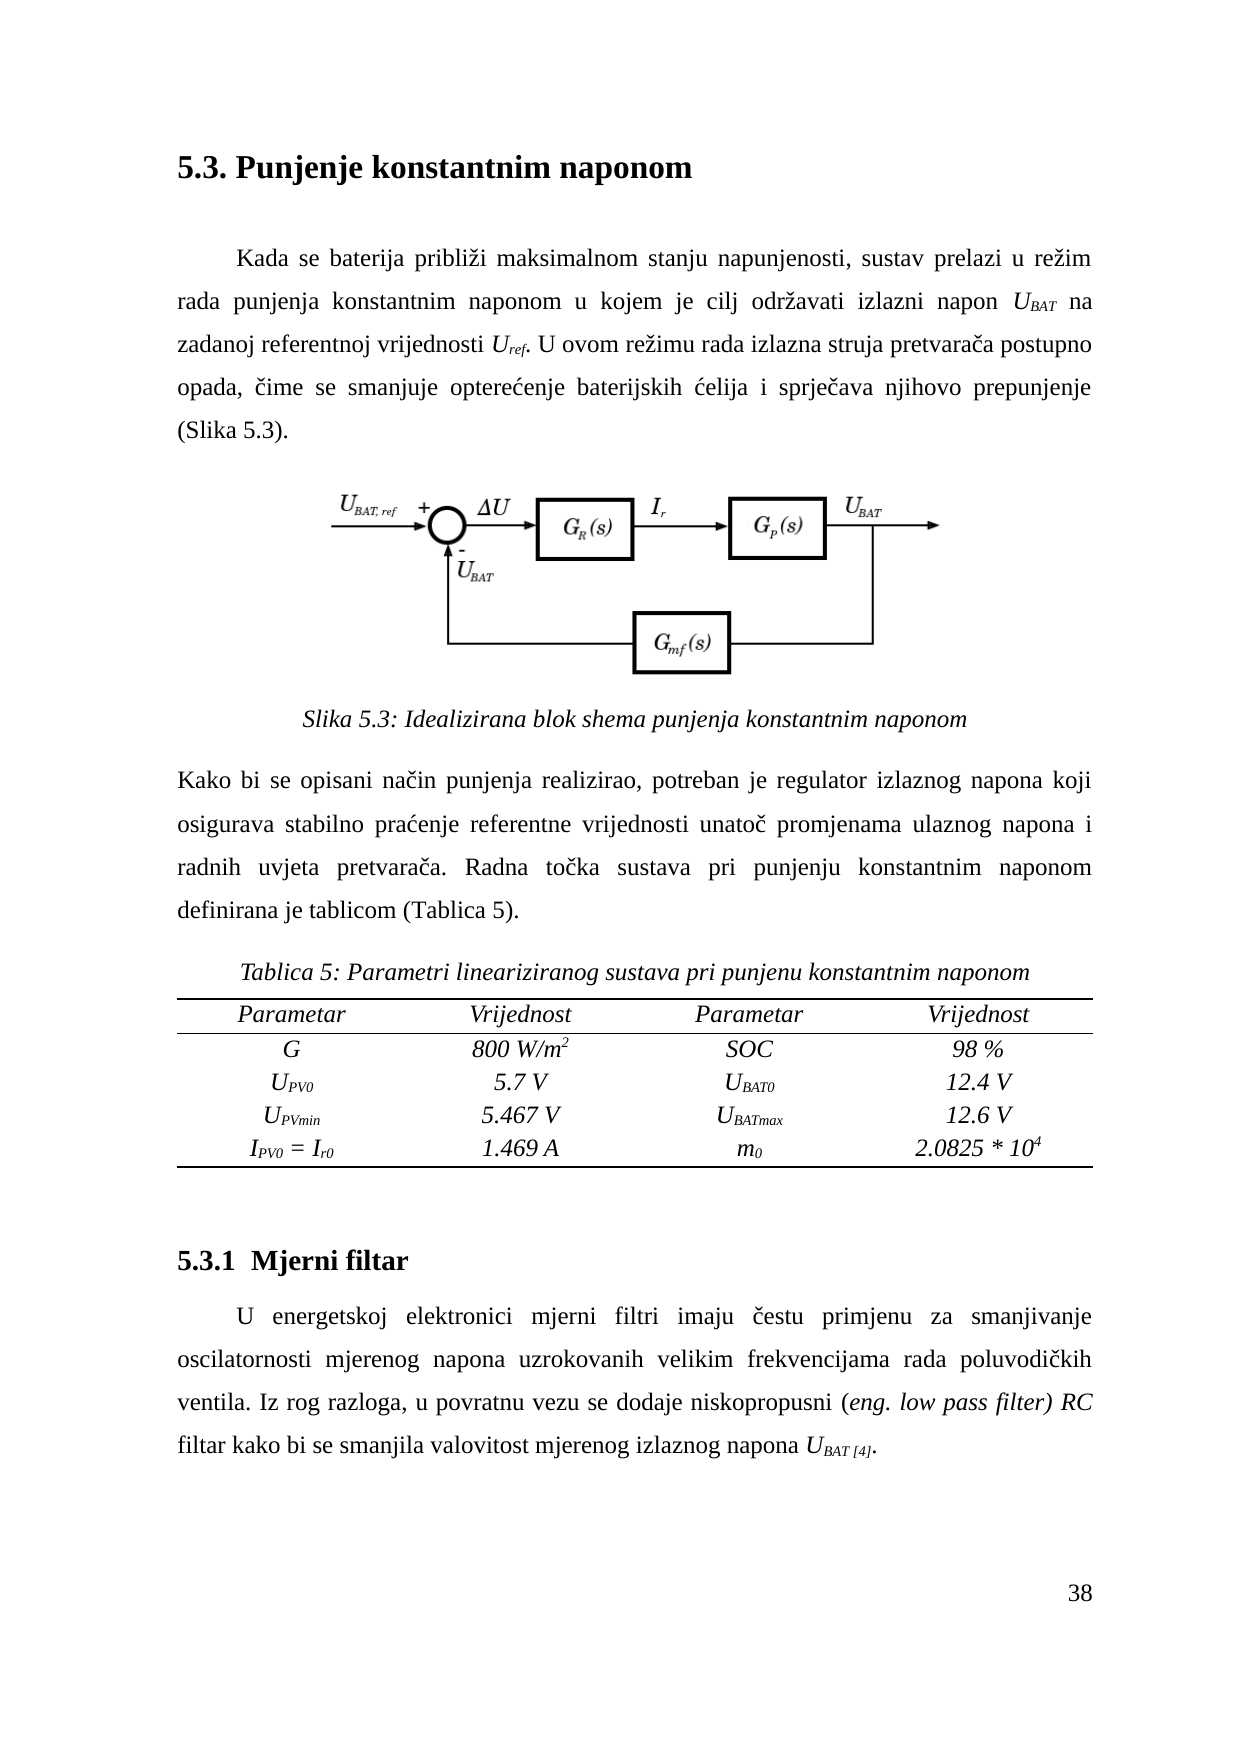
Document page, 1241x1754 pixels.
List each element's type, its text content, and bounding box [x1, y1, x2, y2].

table_cell 5.467 V [406, 1100, 635, 1133]
table_cell m0 [635, 1133, 864, 1166]
subtitle Punjenje konstantnim naponom [177, 148, 1093, 186]
table_cell SOC [635, 1034, 864, 1067]
table_cell UBATmax [635, 1100, 864, 1133]
table_cell UPVmin [177, 1100, 406, 1133]
subtitle Mjerni filtar [177, 1243, 1093, 1276]
table_cell 98 % [864, 1034, 1093, 1067]
table_header Parametar [177, 1000, 406, 1032]
text Tablica 5: Parametri lineariziranog sustava pri punjenu konstantnim naponom [177, 957, 1093, 985]
table_cell 800 W/m2 [406, 1034, 635, 1067]
table_cell 1.469 A [406, 1133, 635, 1166]
table_cell UBAT0 [635, 1067, 864, 1100]
table_cell 12.6 V [864, 1100, 1093, 1133]
table_cell G [177, 1034, 406, 1067]
picture [328, 488, 942, 680]
table_header Vrijednost [864, 1000, 1093, 1032]
table_header Vrijednost [406, 1000, 635, 1032]
table_cell IPV0 = Ir0 [177, 1133, 406, 1166]
text U energetskoj elektronici mjerni filtri imaju čestu primjenu za smanjivanje oscilatornosti mjerenog napona uzrokovanih velikim frekvencijama rada poluvodičkih ventila. Iz rog razloga, u povratnu vezu se dodaje niskopropusni (eng. low pass filter) RC filtar kako bi se smanjila valovitost mjerenog izlaznog napona UBAT [4]. [177, 1301, 1093, 1459]
text Kada se baterija približi maksimalnom stanju napunjenosti, sustav prelazi u režim rada punjenja konstantnim naponom u kojem je cilj održavati izlazni napon UBAT na zadanoj referentnoj vrijednosti Uref. U ovom režimu rada izlazna struja pretvarača postupno opada, čime se smanjuje opterećenje baterijskih ćelija i sprječava njihovo prepunjenje (Slika 5.3). [177, 243, 1093, 444]
table_cell 5.7 V [406, 1067, 635, 1100]
text Kako bi se opisani način punjenja realizirao, potreban je regulator izlaznog napona koji osigurava stabilno praćenje referentne vrijednosti unatoč promjenama ulaznog napona i radnih uvjeta pretvarača. Radna točka sustava pri punjenju konstantnim naponom definirana je tablicom (Tablica 5). [177, 766, 1093, 924]
table_cell UPV0 [177, 1067, 406, 1100]
text Slika 5.3: Idealizirana blok shema punjenja konstantnim naponom [219, 704, 1050, 733]
table_header Parametar [635, 1000, 864, 1032]
table_cell 12.4 V [864, 1067, 1093, 1100]
table_cell 2.0825 * 104 [864, 1133, 1093, 1166]
